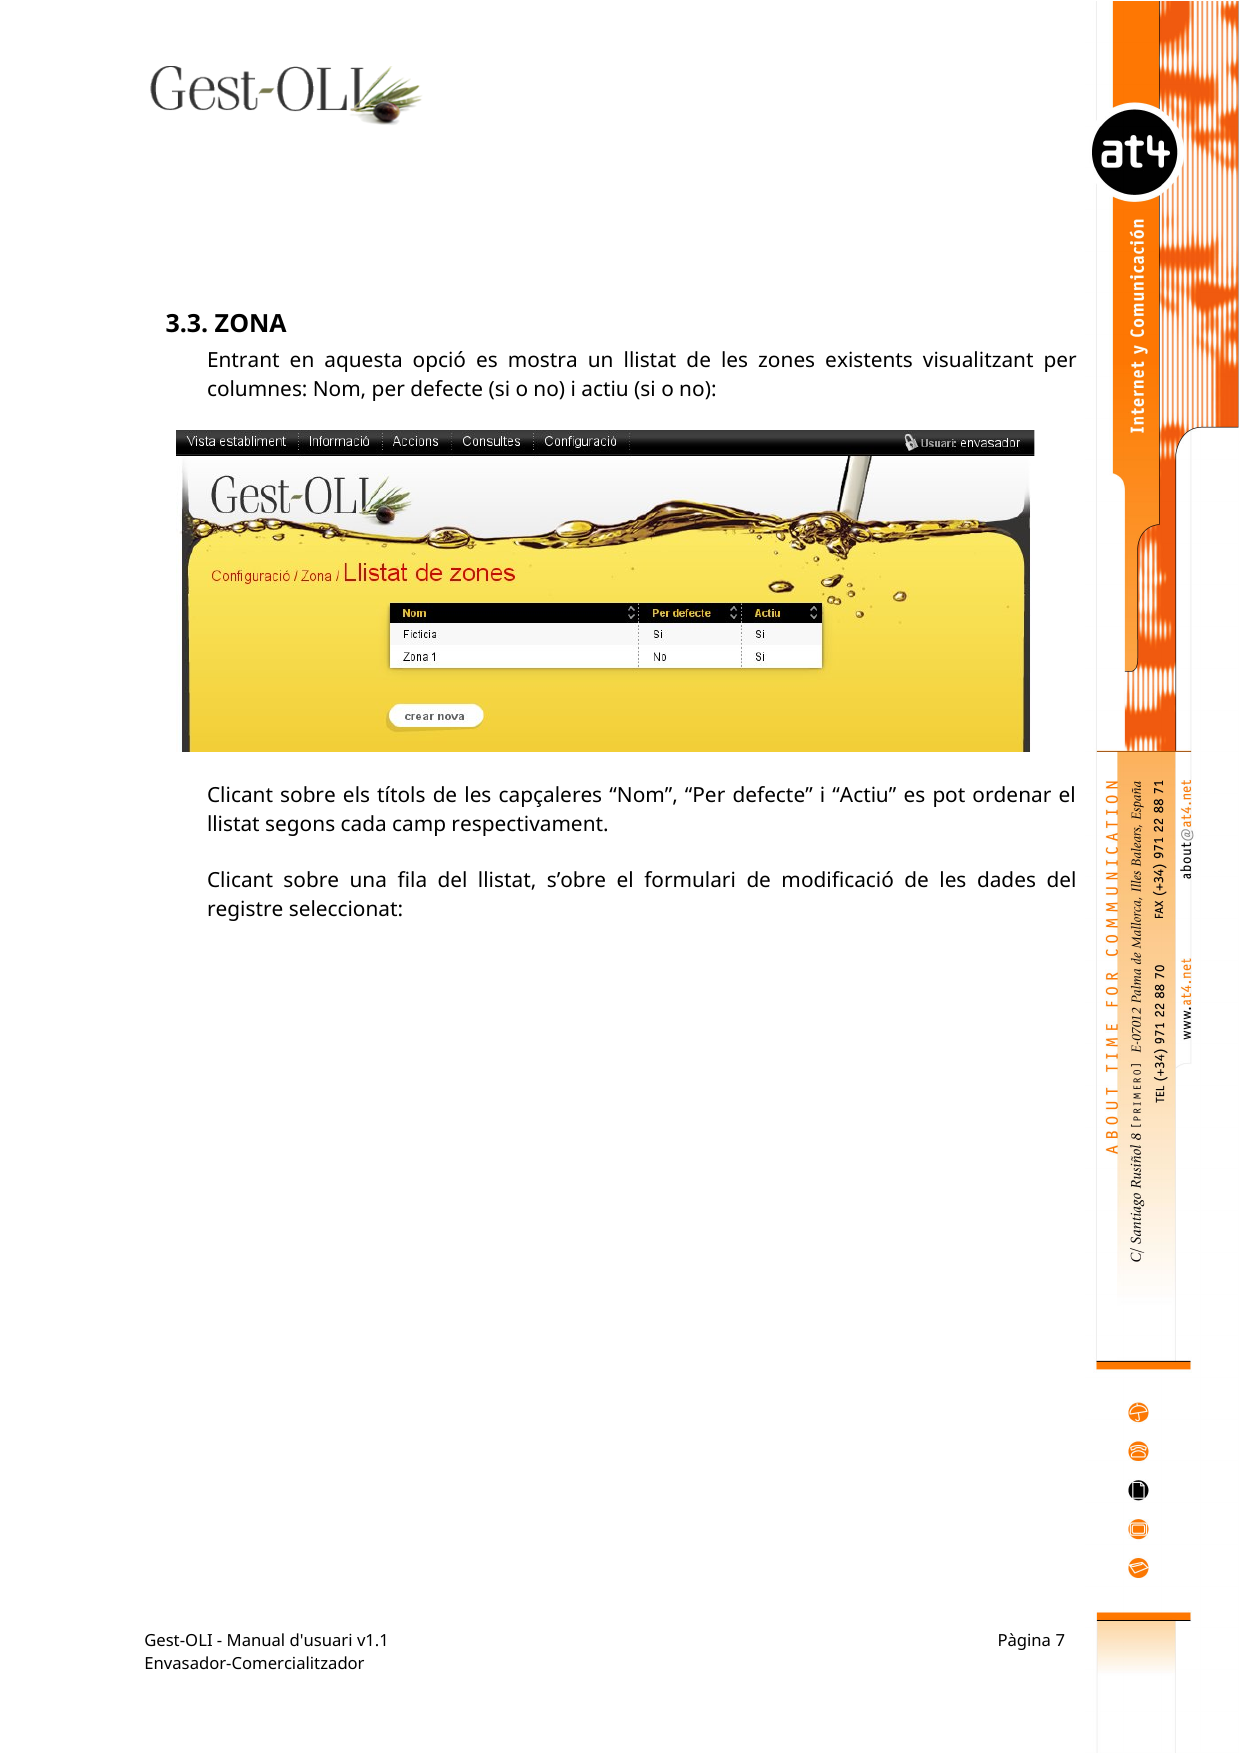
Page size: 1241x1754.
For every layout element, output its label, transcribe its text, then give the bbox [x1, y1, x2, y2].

text Clicant sobre els títols de les capçaleres “Nom”, “Per defecte” i “Actiu” es pot ordenar el llistat segons cada camp respectivament. [207, 780, 1078, 837]
picture [1085, 1, 1239, 1753]
picture [149, 66, 423, 126]
picture [176, 430, 1035, 752]
subtitle 3.3. ZONA [133, 305, 1078, 339]
text Entrant en aquesta opció es mostra un llistat de les zones existents visualitzant per columnes: Nom, per defecte (si o no) i actiu (si o no): [207, 346, 1078, 402]
text Clicant sobre una fila del llistat, s’obre el formulari de modificació de les dades del registre seleccionat: [207, 866, 1078, 922]
